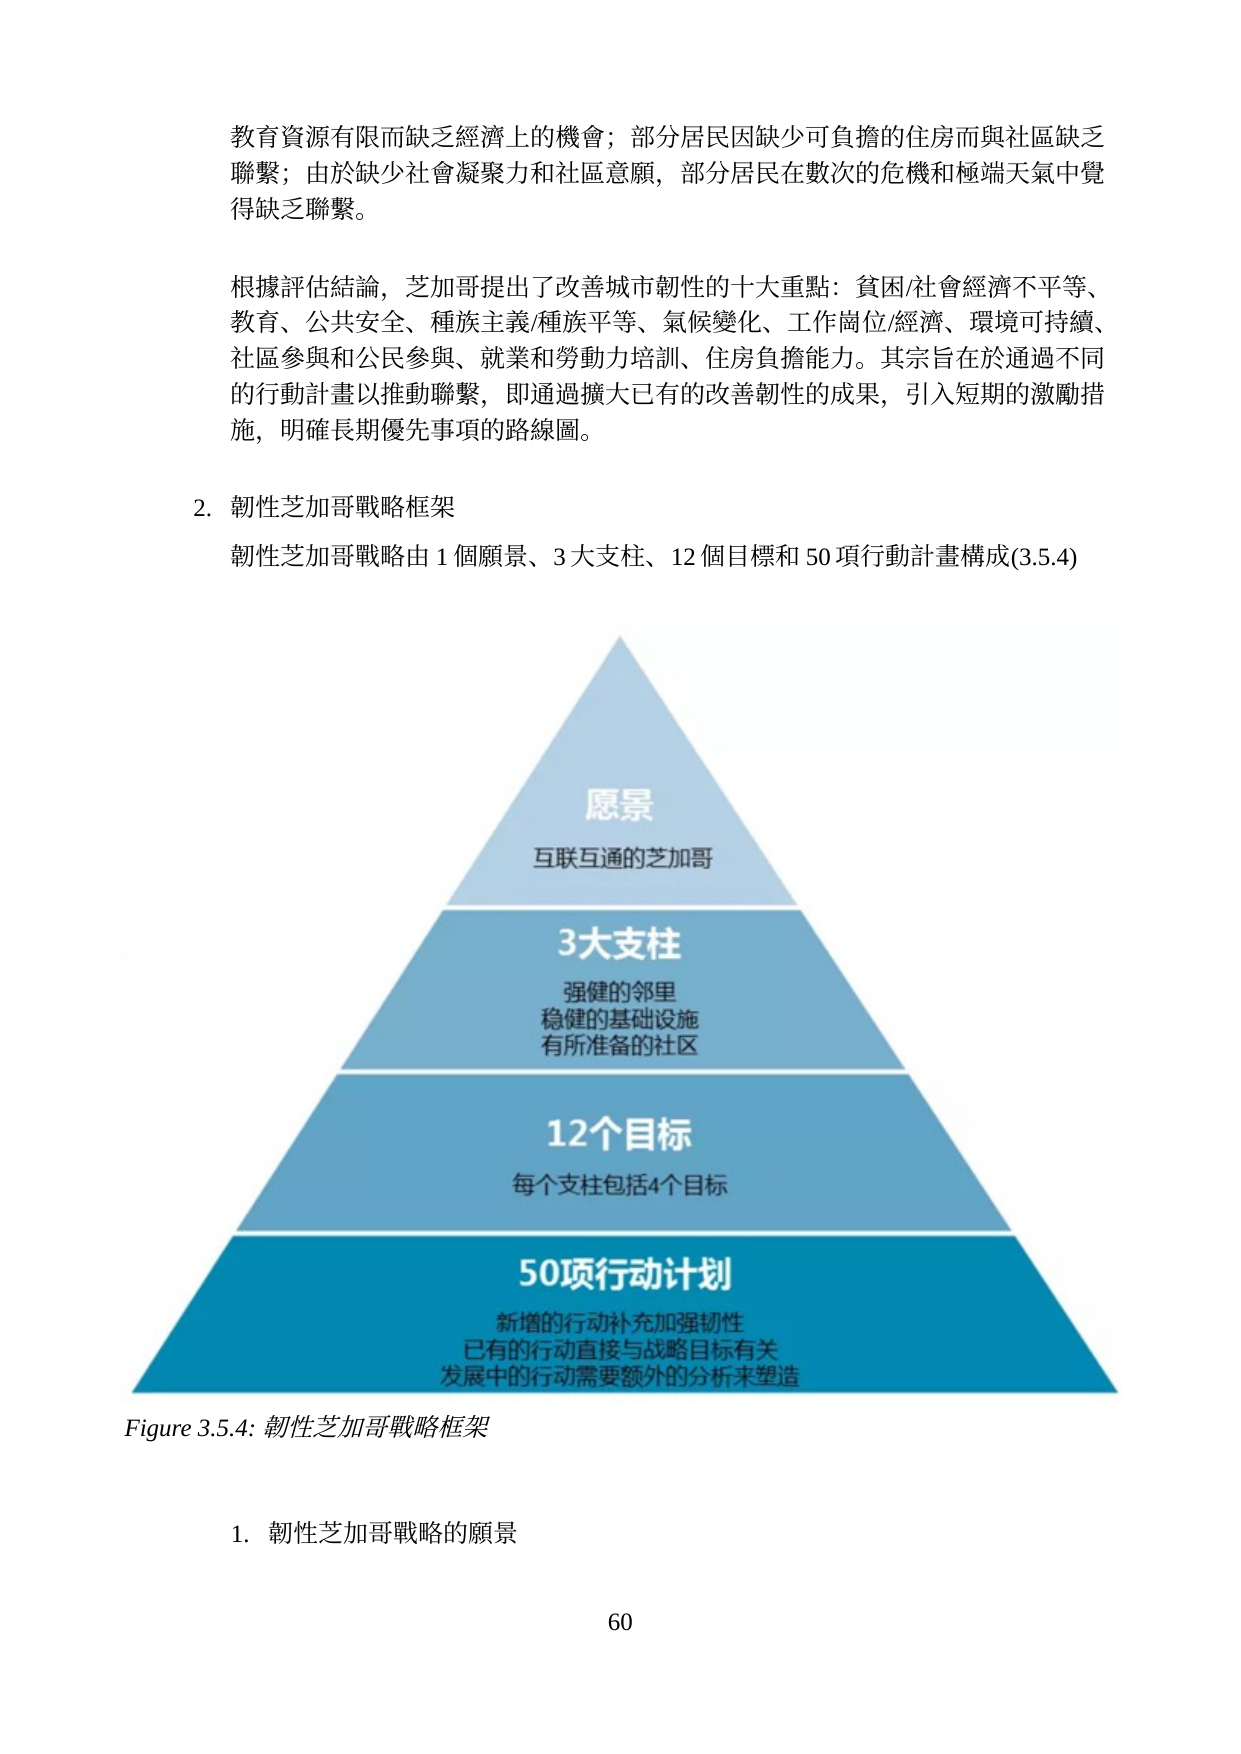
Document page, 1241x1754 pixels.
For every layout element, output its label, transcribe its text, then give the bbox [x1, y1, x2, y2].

list 韌性芝加哥戰略框架 [193, 488, 1122, 524]
list 根據評估結論，芝加哥提出了改善城市韌性的十大重點：貧困/社會經濟不平等、教育、公共安全、種族主義/種族平等、氣候變化、工作崗位/經濟、環境可持續、社區參與和公民參與、就業和勞動力培訓、住房負擔能力。其宗旨在於通過不同的行動計畫以推動聯繫，即通過擴大已有的改善韌性的成果，引入短期的激勵措施，明確長期優先事項的路線圖。 [193, 267, 1122, 476]
list 根據評估，芝加哥主要面臨四個最主要的衝擊——暴風雨（極端天氣事件）、經濟危機、洪澇和基礎設施故障，以及四個最主要的壓力來源——暴力、高質量教育獲得性低、種族主義、收入和就業不平。此外，評估認為芝加哥面臨的大多數挑戰是因為缺乏聯繫，由此造成了居民、社區、整個社區在社會、經濟和城市邊緣都歷經不同程度的隔離。具體表現為：包括很多居民由於就業阻礙、交通不便、教育資源有限而缺乏經濟上的機會；部分居民因缺少可負擔的住房而與社區缺乏聯繫；由於缺少社會凝聚力和社區意願，部分居民在數次的危機和極端天氣中覺得缺乏聯繫。 [193, 118, 1122, 255]
list Figure 3.5.4: 韌性芝加哥戰略框架 [118, 1408, 1122, 1443]
list 韌性芝加哥戰略由1個願景、3大支柱、12個目標和50項行動計畫構成(3.5.4) [193, 537, 1122, 601]
picture [118, 626, 1123, 1408]
list 韌性芝加哥戰略的願景 [231, 1513, 1122, 1549]
